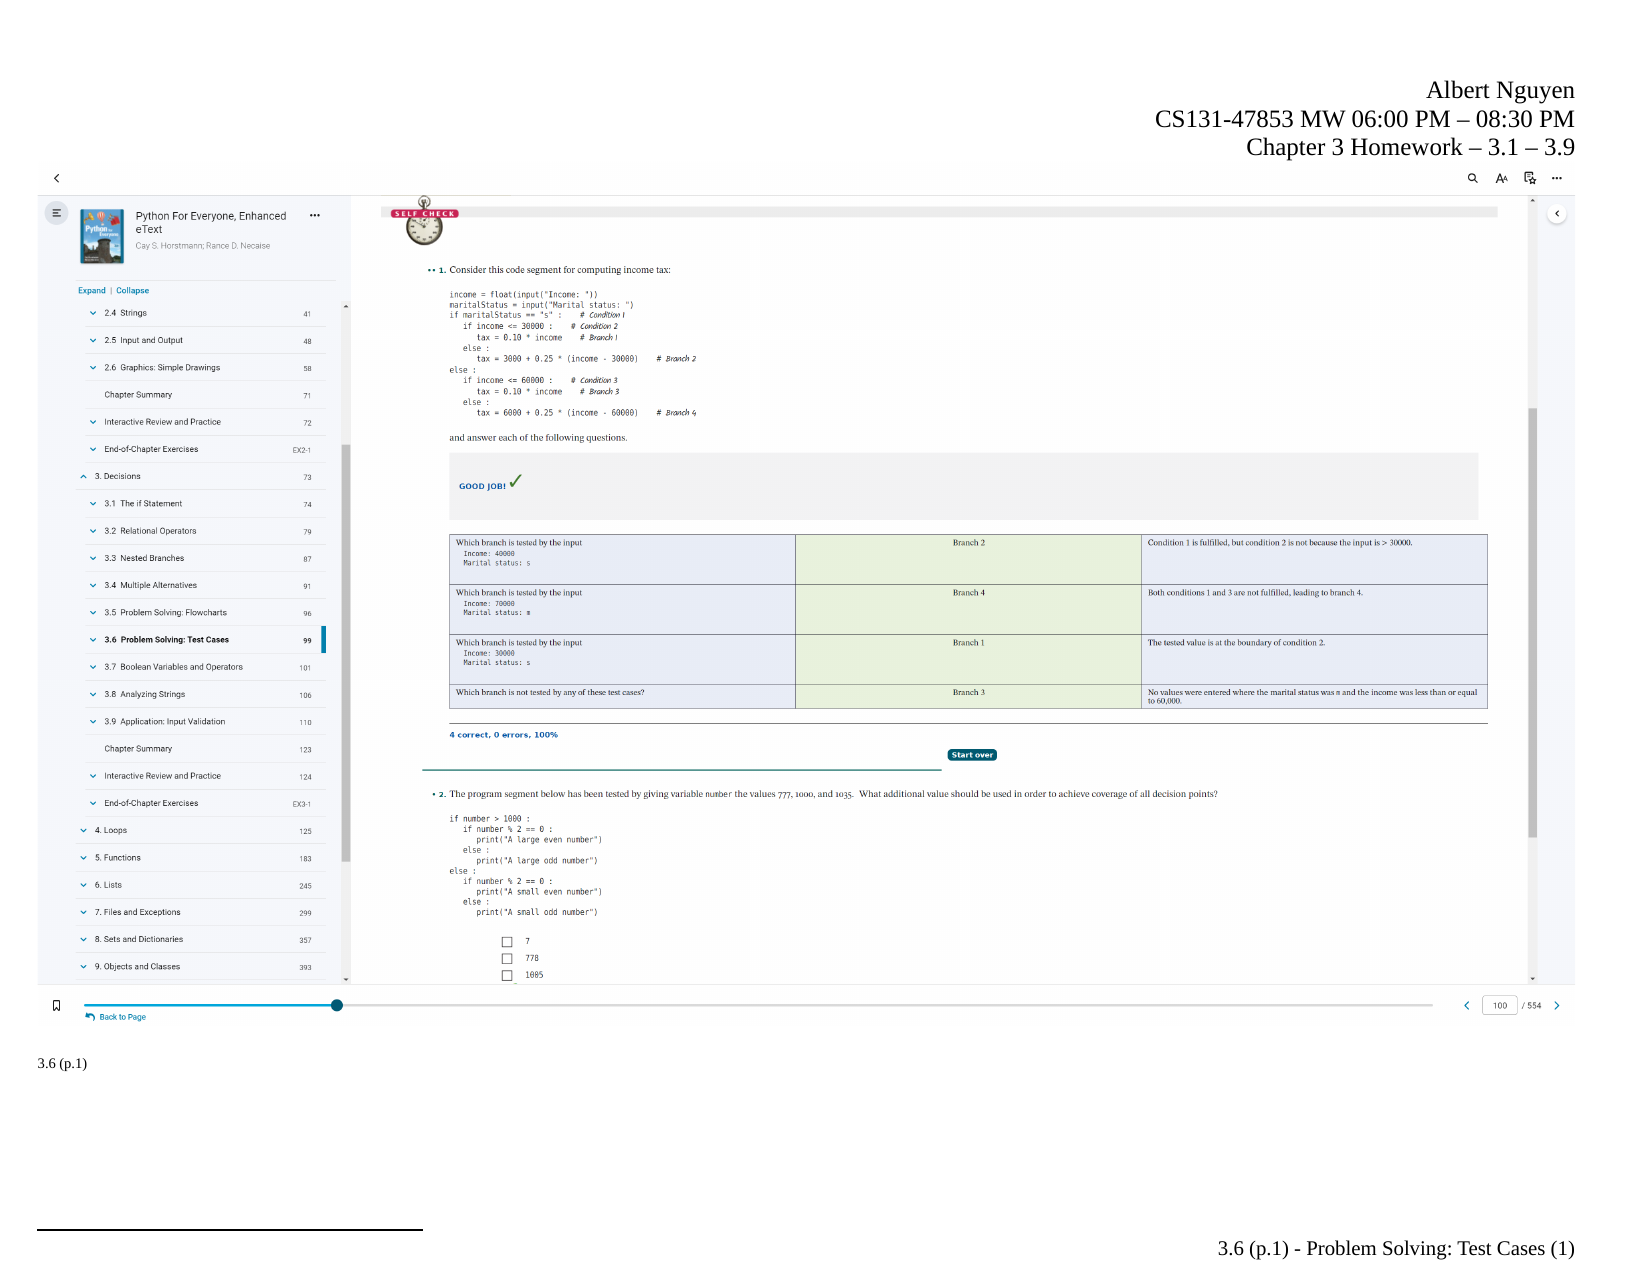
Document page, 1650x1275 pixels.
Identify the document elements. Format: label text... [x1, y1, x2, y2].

text - Problem Solving: Test Cases (1) [37, 1236, 1575, 1260]
picture [37, 161, 1575, 1026]
